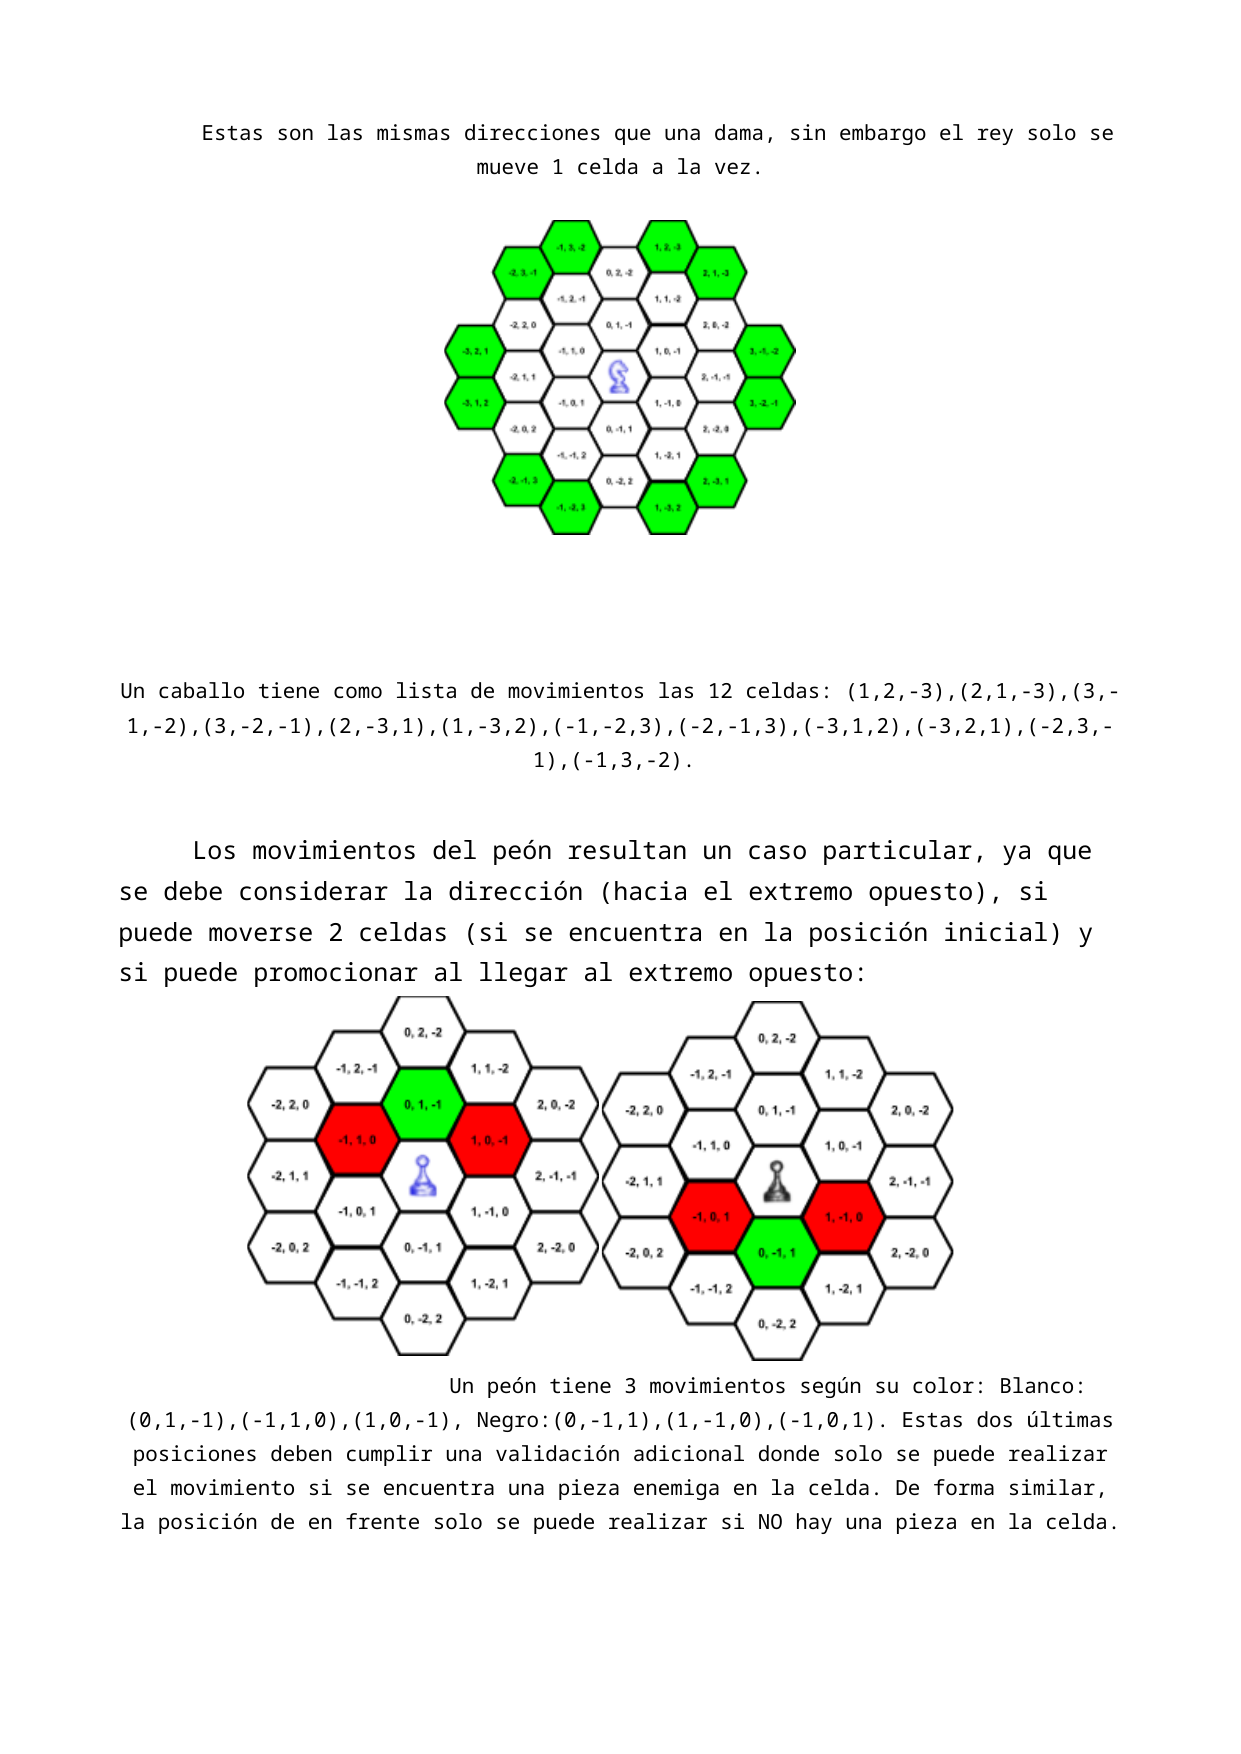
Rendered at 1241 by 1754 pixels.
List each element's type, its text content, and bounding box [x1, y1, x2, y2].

text Un peón tiene 3 movimientos según su color: Blanco:(0,1,-1),(-1,1,0),(1,0,-1), Negro:(0,-1,1),(1,-1,0),(-1,0,1). Estas dos últimas posiciones deben cumplir una validación adicional donde solo se puede realizar el movimiento si se encuentra una pieza enemiga en la celda. De forma similar, la posición de en frente solo se puede realizar si NO hay una pieza en la celda. [118, 1337, 1122, 1536]
text Un caballo tiene como lista de movimientos las 12 celdas: (1,2,-3),(2,1,-3),(3,-1,-2),(3,-2,-1),(2,-3,1),(1,-3,2),(-1,-2,3),(-2,-1,3),(-3,1,2),(-3,2,1),(-2,3,-1),(-1,3,-2). [118, 677, 1122, 773]
text Estas son las mismas direcciones que una dama, sin embargo el rey solo se mueve 1 celda a la vez. [118, 118, 1122, 181]
text Los movimientos del peón resultan un caso particular, ya que se debe considerar la dirección (hacia el extremo opuesto), si puede moverse 2 celdas (si se encuentra en la posición inicial) y si puede promocionar al llegar al extremo opuesto: [118, 833, 1122, 989]
